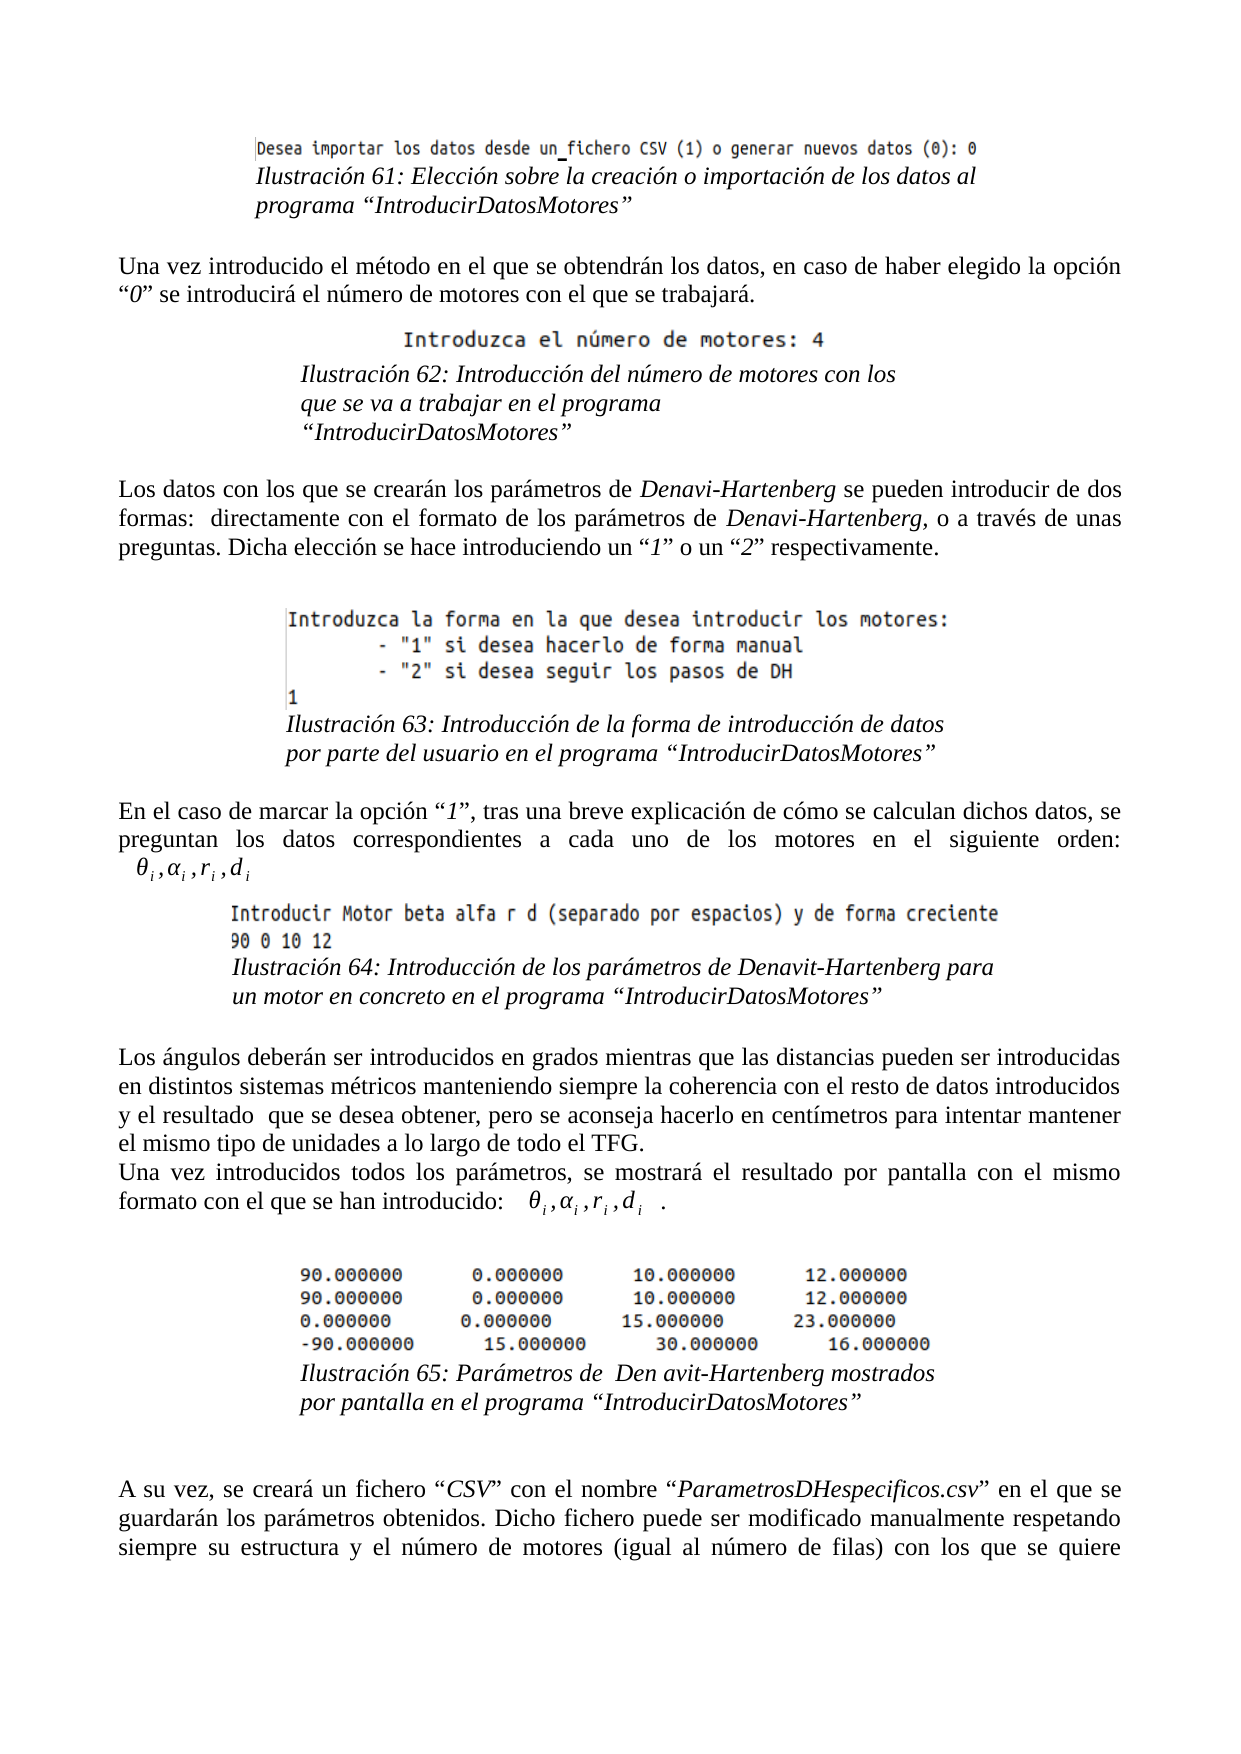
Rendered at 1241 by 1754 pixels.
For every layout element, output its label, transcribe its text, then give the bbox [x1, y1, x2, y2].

text En el caso de marcar la opción “1”, tras una breve explicación de cómo se calculan dichos datos, se preguntan los datos correspondientes a cada uno de los motores en el siguiente orden: [118, 796, 1122, 885]
text Ilustración 64: Introducción de los parámetros de Denavit-Hartenberg para un motor en concreto en el programa “IntroducirDatosMotores” [232, 953, 1008, 1010]
text Ilustración 65: Parámetros de Den avit-Hartenberg mostrados por pantalla en el programa “IntroducirDatosMotores” [300, 1358, 940, 1415]
text Una vez introducido el método en el que se obtendrán los datos, en caso de haber elegido la opción “0” se introducirá el número de motores con el que se trabajará. [118, 251, 1122, 308]
text Los ángulos deberán ser introducidos en grados mientras que las distancias pueden ser introducidas en distintos sistemas métricos manteniendo siempre la coherencia con el resto de datos introducidos y el resultado que se desea obtener, pero se aconseja hacerlo en centímetros para intentar mantener el mismo tipo de unidades a lo largo de todo el TFG. [118, 1042, 1122, 1157]
text Los datos con los que se crearán los parámetros de Denavi-Hartenberg se pueden introducir de dos formas: directamente con el formato de los parámetros de Denavi-Hartenberg, o a través de unas preguntas. Dicha elección se hace introduciendo un “1” o un “2” respectivamente. [118, 474, 1122, 560]
text Ilustración 62: Introducción del número de motores con los que se va a trabajar en el programa “IntroducirDatosMotores” [300, 340, 940, 445]
text Ilustración 63: Introducción de la forma de introducción de datos por parte del usuario en el programa “IntroducirDatosMotores” [286, 710, 954, 767]
text Una vez introducidos todos los parámetros, se mostrará el resultado por pantalla con el mismo formato con el que se han introducido: . [118, 1157, 1122, 1218]
text Ilustración 61: Elección sobre la creación o importación de los datos al programa “IntroducirDatosMotores” [256, 161, 985, 218]
text A su vez, se creará un fichero “CSV” con el nombre “ParametrosDHespecificos.csv” en el que se guardarán los parámetros obtenidos. Dicho fichero puede ser modificado manualmente respetando siempre su estructura y el número de motores (igual al número de filas) con los que se quiere [118, 1474, 1122, 1561]
